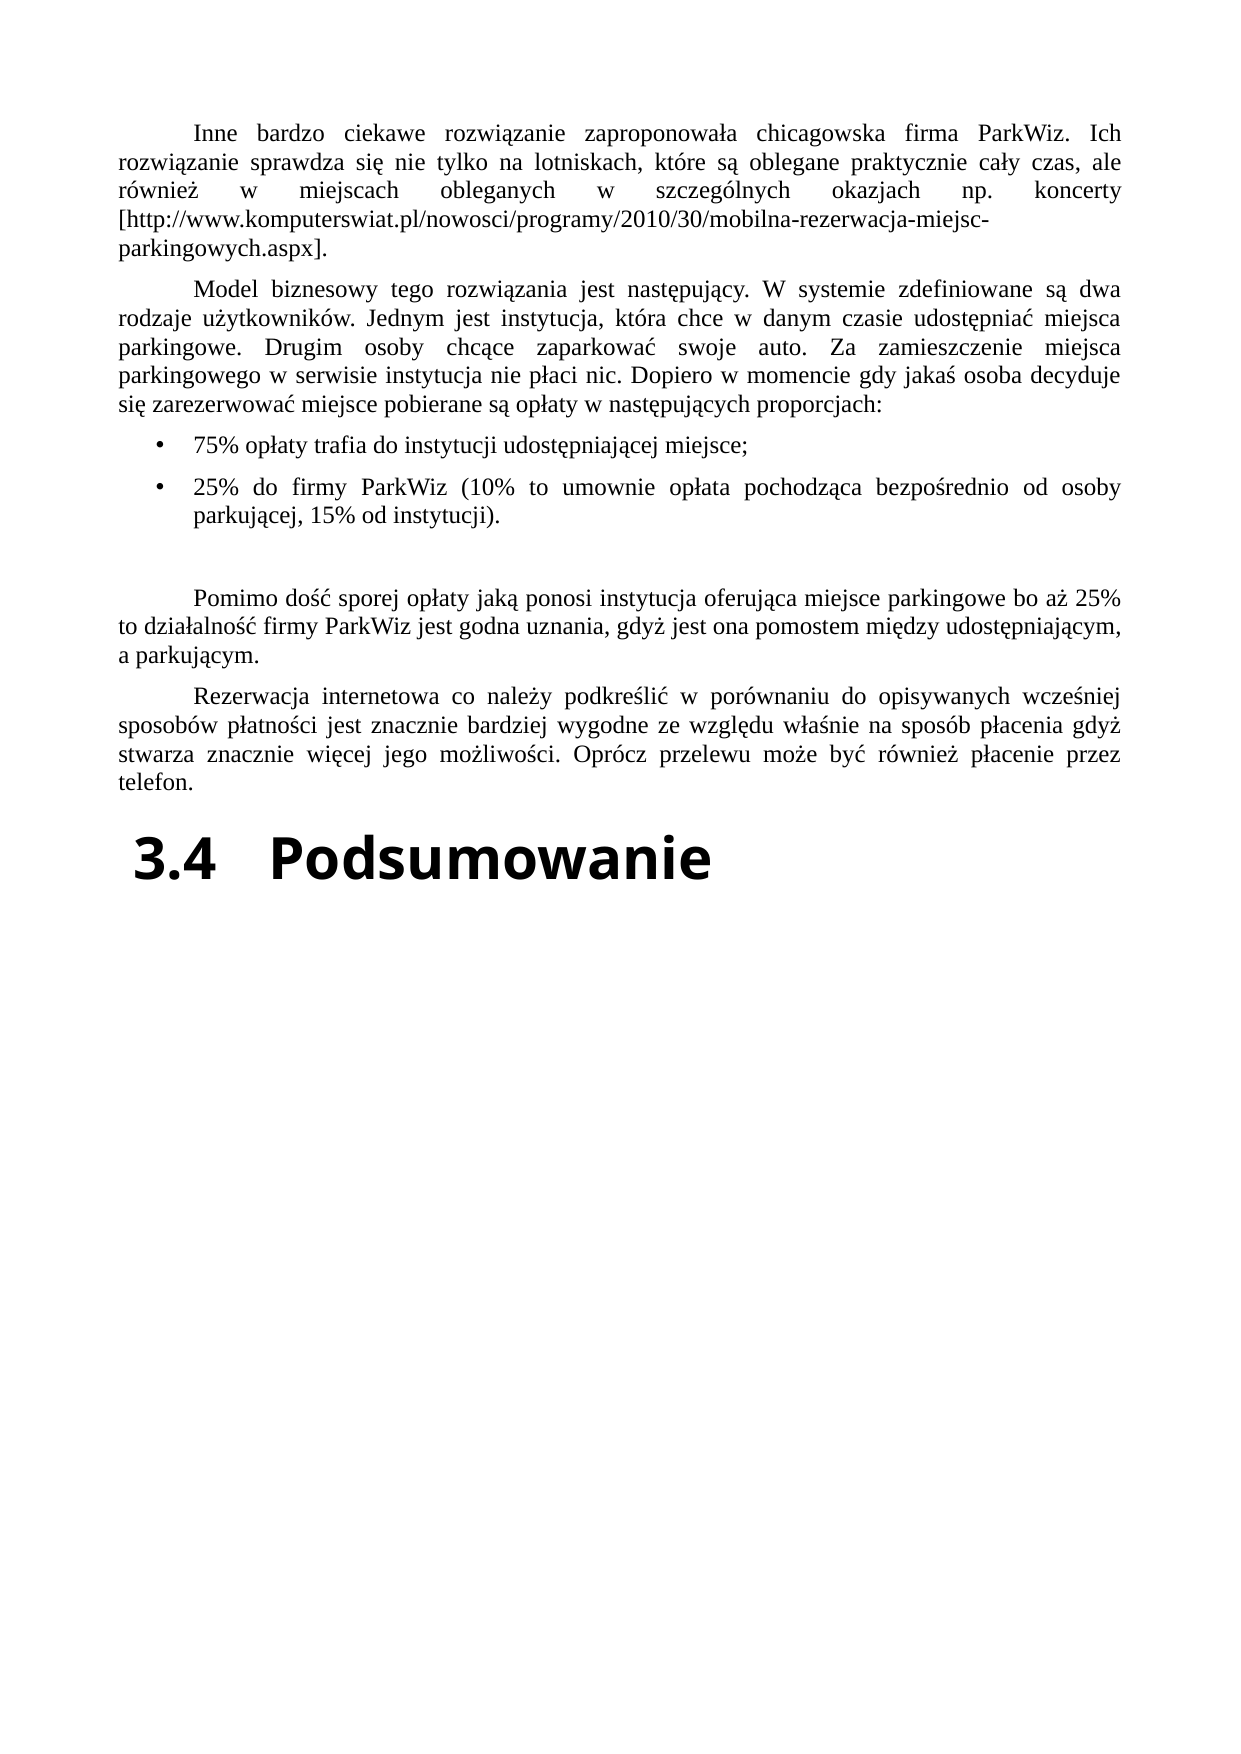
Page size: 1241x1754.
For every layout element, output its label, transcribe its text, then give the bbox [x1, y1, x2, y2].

text Model biznesowy tego rozwiązania jest następujący. W systemie zdefiniowane są dwa rodzaje użytkowników. Jednym jest instytucja, która chce w danym czasie udostępniać miejsca parkingowe. Drugim osoby chcące zaparkować swoje auto. Za zamieszczenie miejsca parkingowego w serwisie instytucja nie płaci nic. Dopiero w momencie gdy jakaś osoba decyduje się zarezerwować miejsce pobierane są opłaty w następujących proporcjach: [118, 274, 1122, 418]
text Inne bardzo ciekawe rozwiązanie zaproponowała chicagowska firma ParkWiz. Ich rozwiązanie sprawdza się nie tylko na lotniskach, które są oblegane praktycznie cały czas, ale również w miejscach obleganych w szczególnych okazjach np. koncerty [http://www.komputerswiat.pl/nowosci/programy/2010/30/mobilna-rezerwacja-miejsc-parkingowych.aspx]. [118, 118, 1122, 262]
list 25% do firmy ParkWiz (10% to umownie opłata pochodząca bezpośrednio od osoby parkującej, 15% od instytucji). [156, 472, 1122, 529]
list 75% opłaty trafia do instytucji udostępniającej miejsce; [156, 430, 1122, 459]
subtitle Podsumowanie [118, 817, 1122, 897]
text Rezerwacja internetowa co należy podkreślić w porównaniu do opisywanych wcześniej sposobów płatności jest znacznie bardziej wygodne ze względu właśnie na sposób płacenia gdyż stwarza znacznie więcej jego możliwości. Oprócz przelewu może być również płacenie przez telefon. [118, 681, 1122, 796]
text Pomimo dość sporej opłaty jaką ponosi instytucja oferująca miejsce parkingowe bo aż 25% to działalność firmy ParkWiz jest godna uznania, gdyż jest ona pomostem między udostępniającym, a parkującym. [118, 583, 1122, 669]
